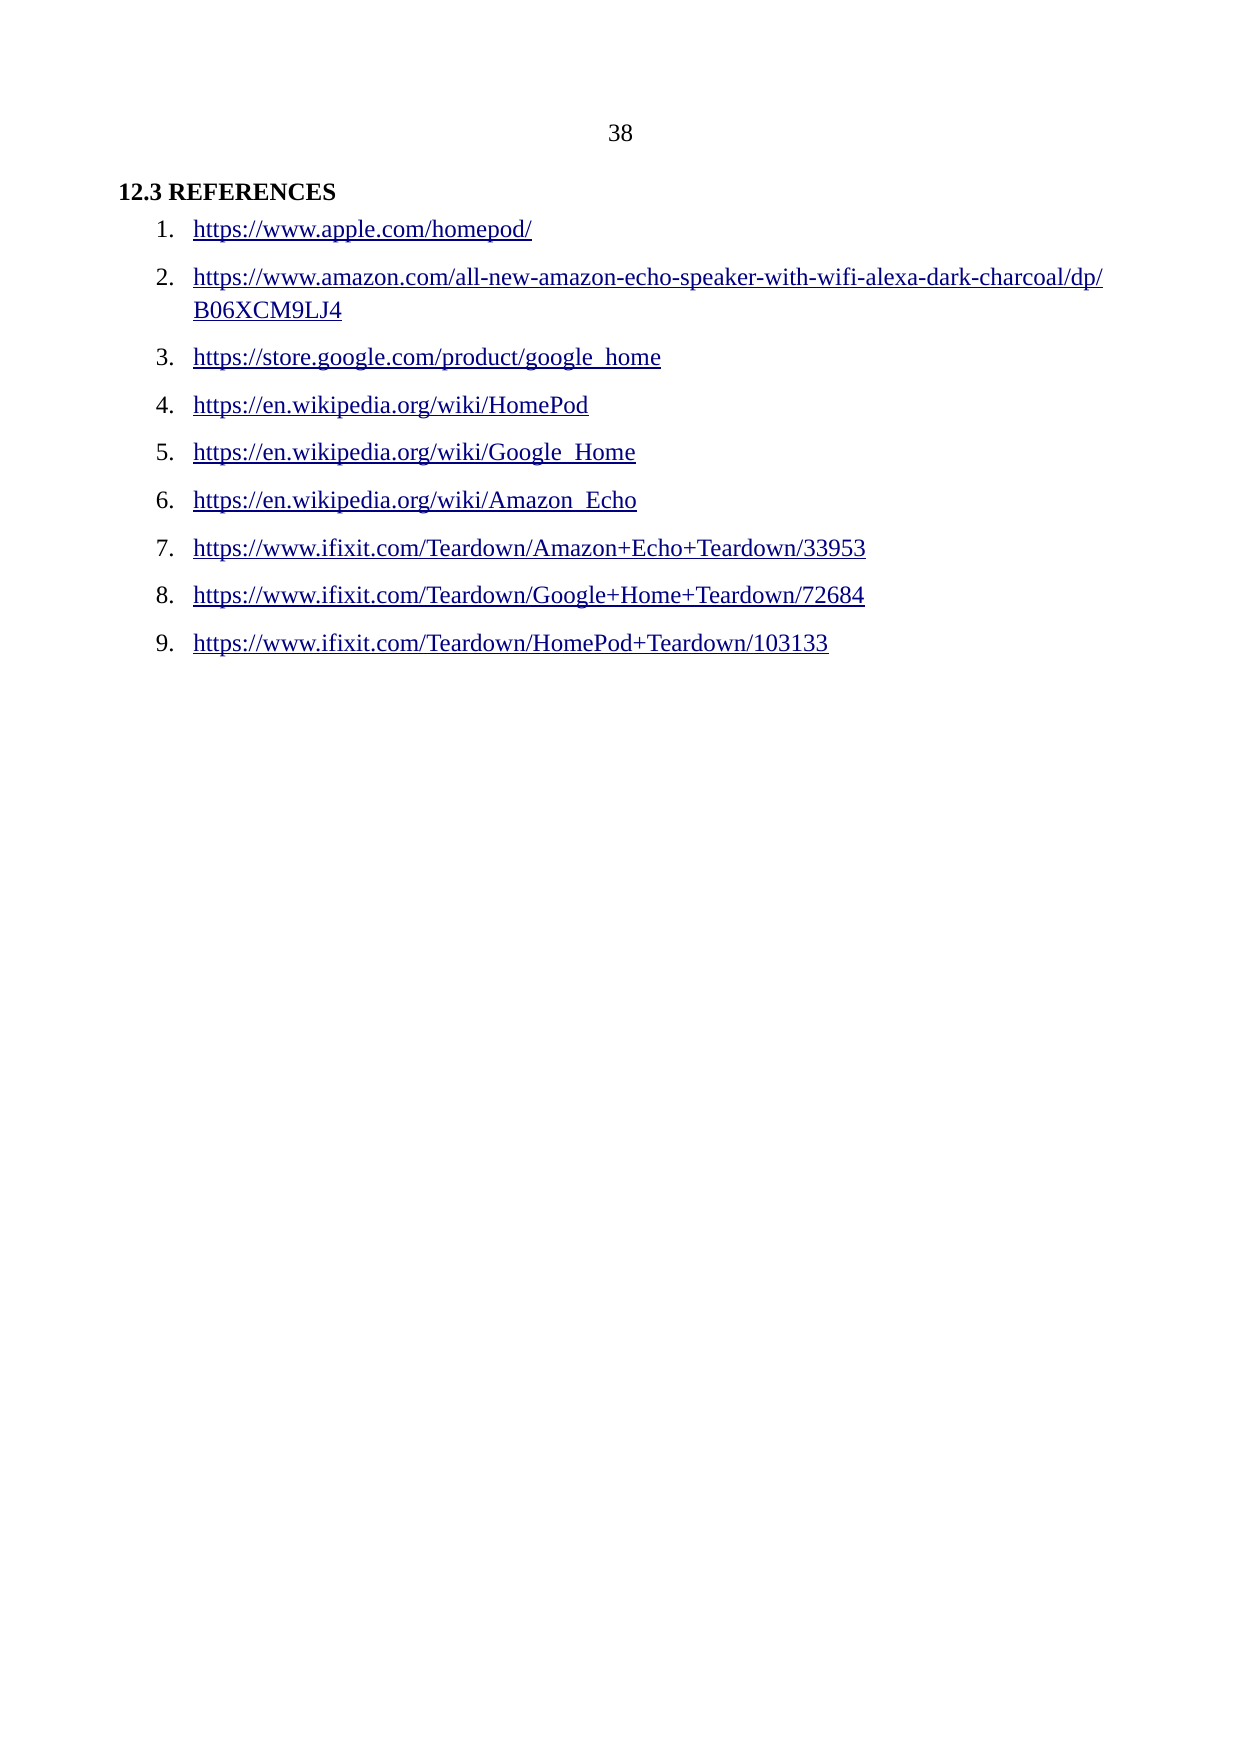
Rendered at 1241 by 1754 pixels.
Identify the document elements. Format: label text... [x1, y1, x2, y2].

list https://www.ifixit.com/Teardown/Amazon+Echo+Teardown/33953 [156, 533, 1122, 561]
list https://www.apple.com/homepod/ [156, 214, 1122, 243]
list https://en.wikipedia.org/wiki/Amazon_Echo [156, 485, 1122, 514]
text 12.3 REFERENCES [118, 177, 1122, 206]
list https://store.google.com/product/google_home [156, 342, 1122, 371]
list https://www.amazon.com/all-new-amazon-echo-speaker-with-wifi-alexa-dark-charcoal/dp/B06XCM9LJ4 [156, 262, 1122, 323]
list https://en.wikipedia.org/wiki/Google_Home [156, 437, 1122, 466]
list https://www.ifixit.com/Teardown/HomePod+Teardown/103133 [156, 628, 1122, 657]
list https://www.ifixit.com/Teardown/Google+Home+Teardown/72684 [156, 580, 1122, 609]
list https://en.wikipedia.org/wiki/HomePod [156, 390, 1122, 419]
